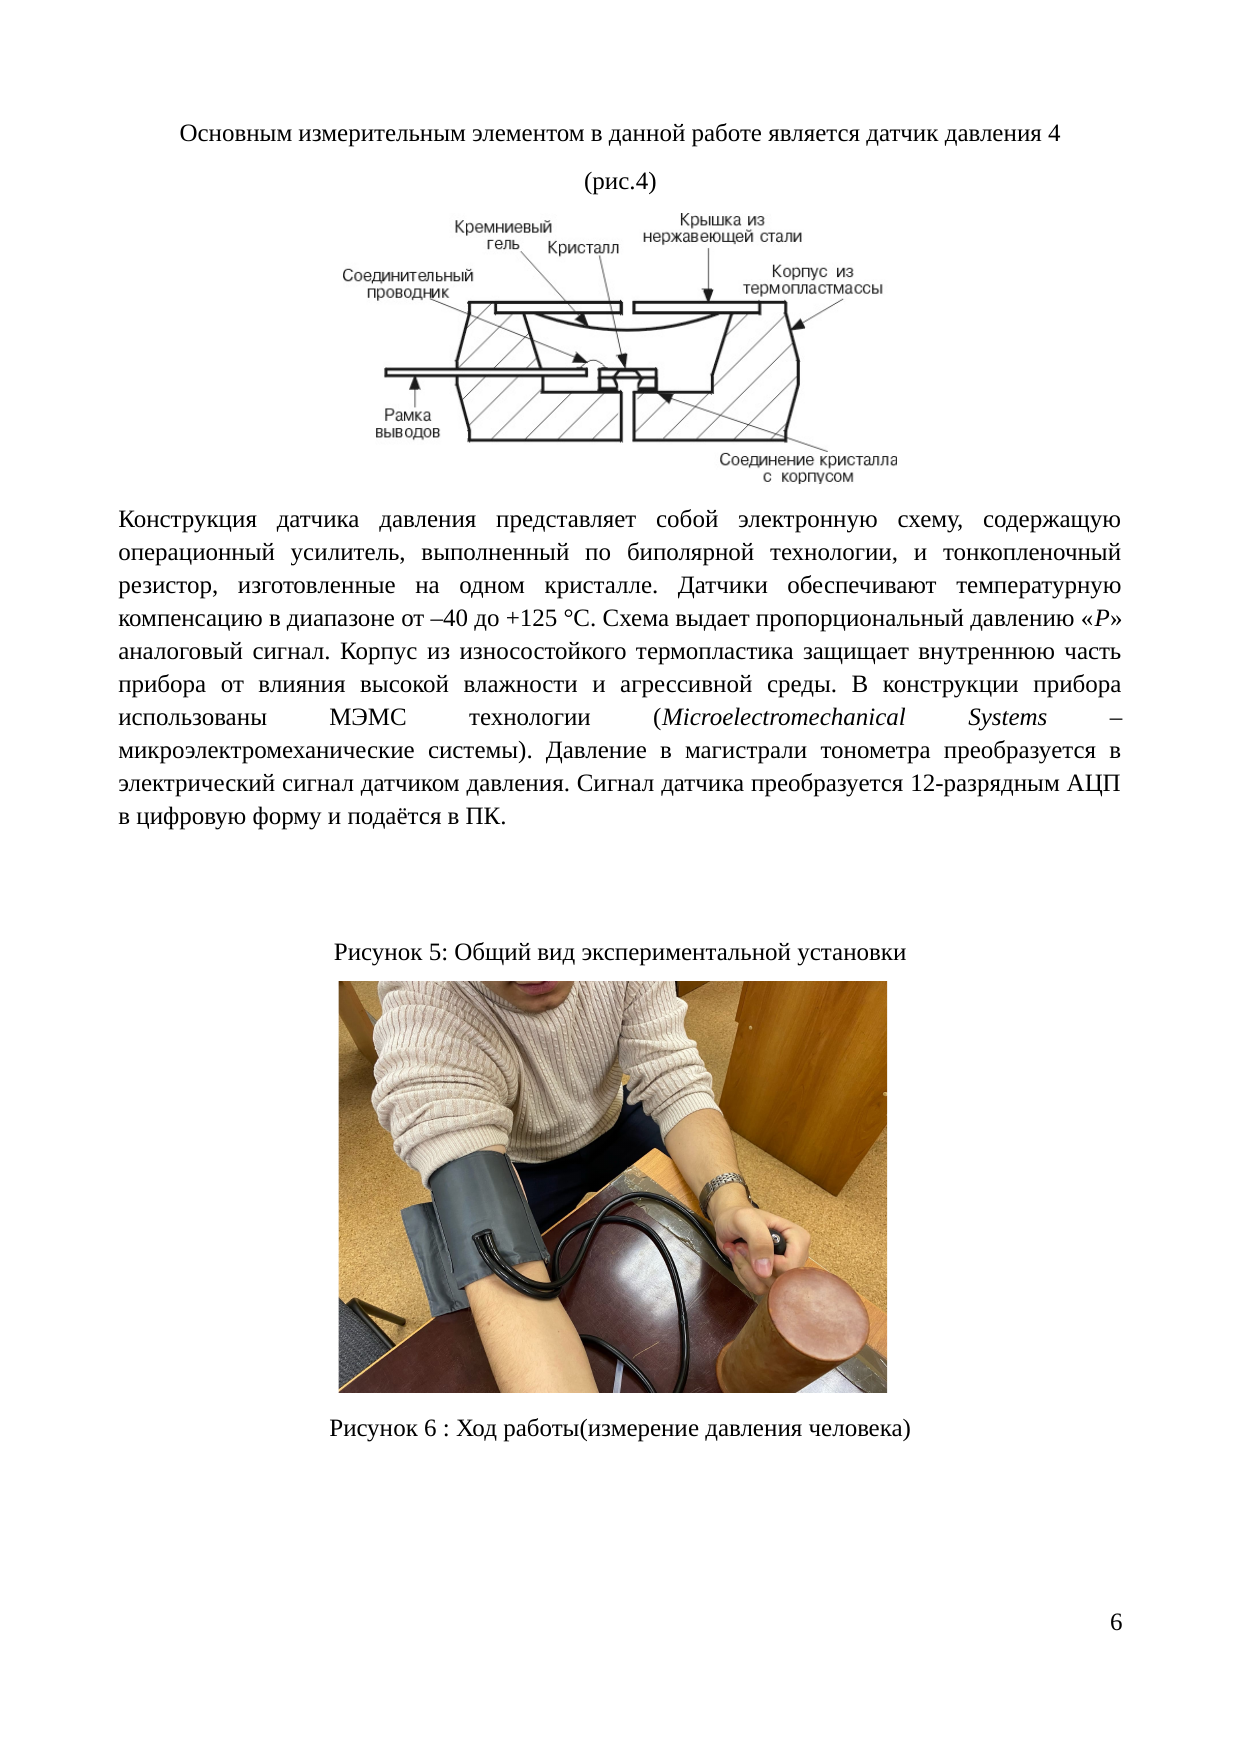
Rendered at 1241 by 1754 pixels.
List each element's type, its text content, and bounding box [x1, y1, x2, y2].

text Конструкция датчика давления представляет собой электронную схему, содержащую операционный усилитель, выполненный по биполярной технологии, и тонкопленочный резистор, изготовленные на одном кристалле. Датчики обеспечивают температурную компенсацию в диапазоне от –40 до +125 °C. Схема выдает пропорциональный давлению «Р» аналоговый сигнал. Корпус из износостойкого термопластика защищает внутреннюю часть прибора от влияния высокой влажности и агрессивной среды. В конструкции прибора использованы МЭМС технологии (Microelectromechanical Systems – микроэлектромеханические системы). Давление в магистрали тонометра преобразуется в электрический сигнал датчиком давления. Сигнал датчика преобразуется 12-разрядным АЦП в цифровую форму и подаётся в ПК. [118, 504, 1122, 830]
text (рис.4) [118, 166, 1122, 194]
text Рисунок 5: Общий вид экспериментальной установки [118, 937, 1122, 966]
text Рисунок 6 : Ход работы(измерение давления человека) [118, 1413, 1122, 1442]
text Основным измерительным элементом в данной работе является датчик давления 4 [118, 118, 1122, 147]
picture [338, 981, 888, 1393]
picture [342, 213, 898, 485]
